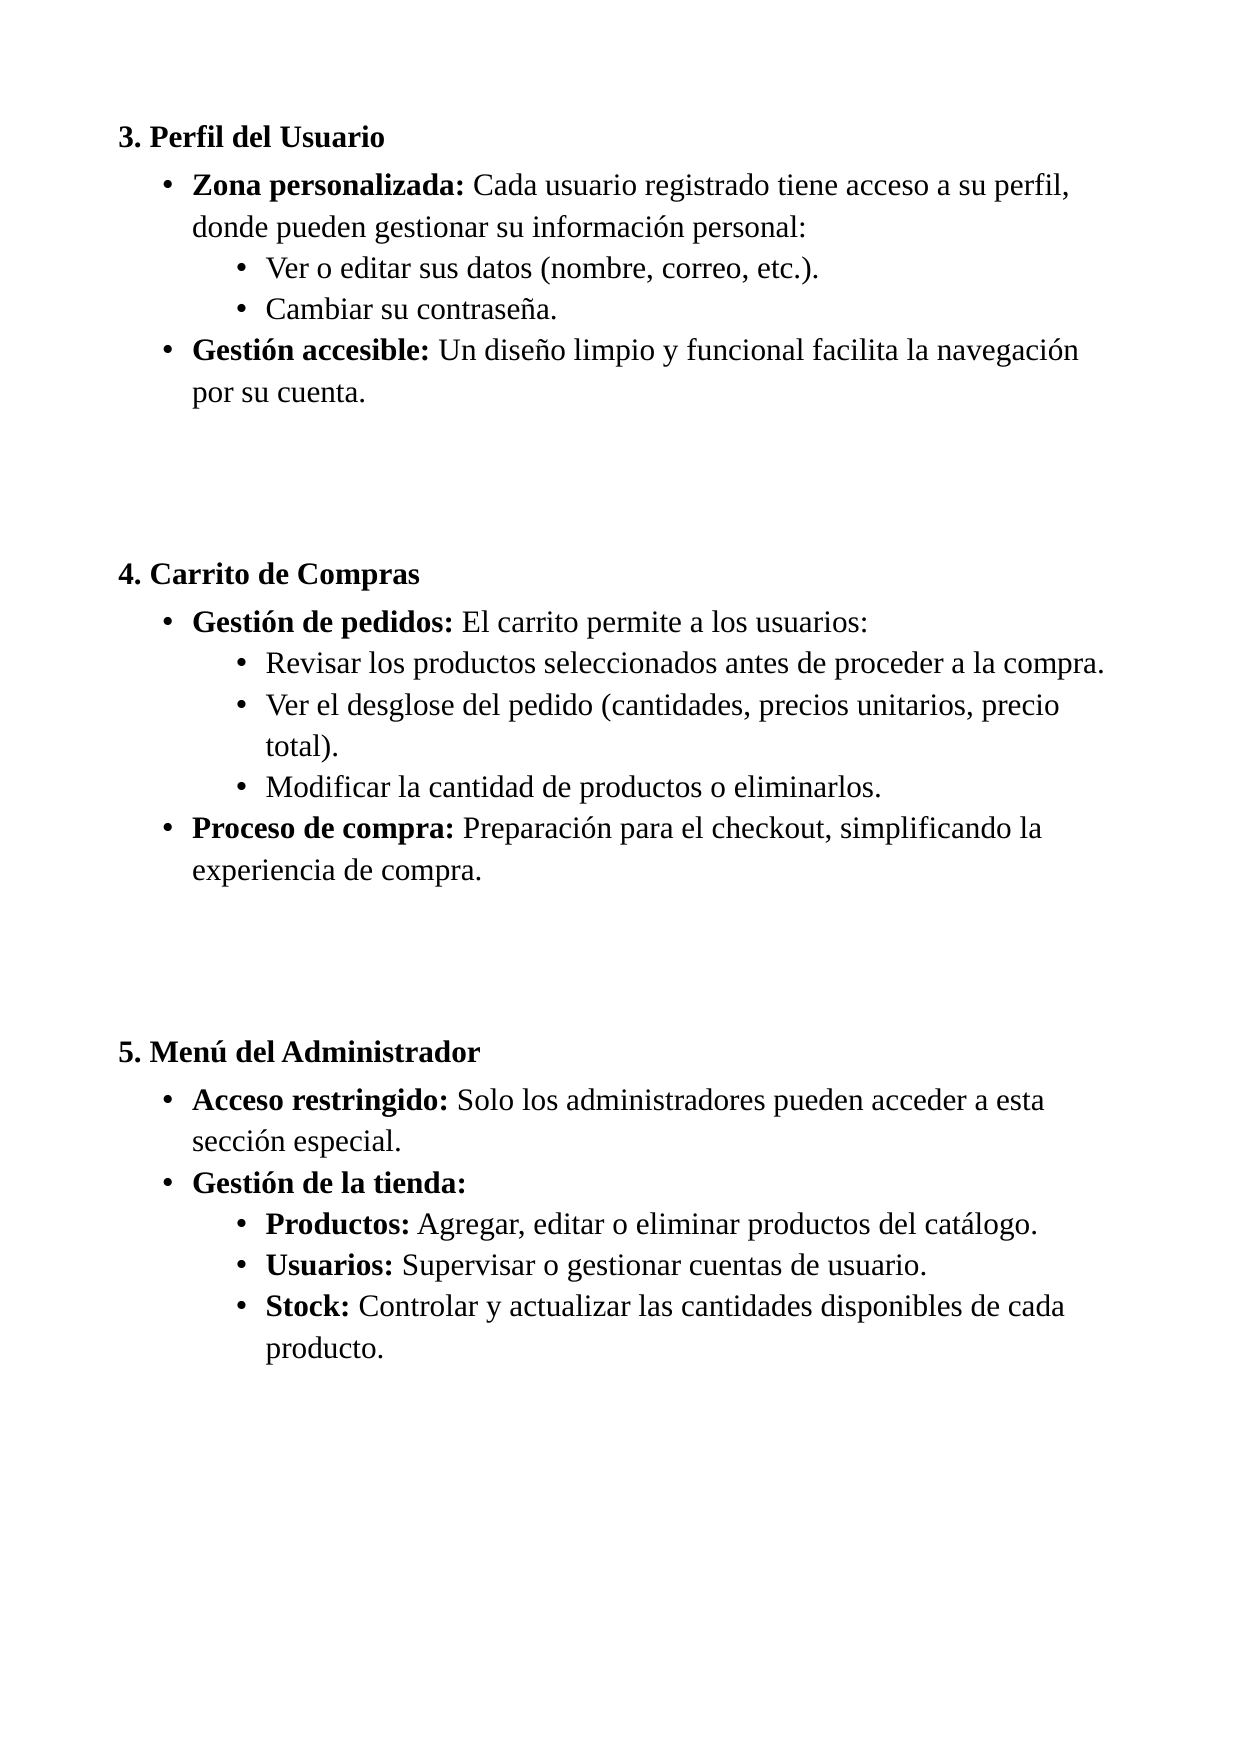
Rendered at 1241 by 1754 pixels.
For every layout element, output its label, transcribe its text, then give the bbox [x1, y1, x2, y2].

list Productos: Agregar, editar o eliminar productos del catálogo. [236, 1205, 1122, 1241]
subtitle 3. Perfil del Usuario [118, 118, 1122, 154]
list Acceso restringido: Solo los administradores pueden acceder a esta sección especial. [162, 1081, 1122, 1158]
list Ver o editar sus datos (nombre, correo, etc.). [236, 249, 1122, 285]
list Usuarios: Supervisar o gestionar cuentas de usuario. [236, 1246, 1122, 1282]
subtitle 4. Carrito de Compras [118, 555, 1122, 591]
list Cambiar su contraseña. [236, 290, 1122, 326]
list Gestión accesible: Un diseño limpio y funcional facilita la navegación por su cuenta. [162, 332, 1122, 409]
list Gestión de pedidos: El carrito permite a los usuarios: [162, 603, 1122, 639]
list Modificar la cantidad de productos o eliminarlos. [236, 768, 1122, 804]
list Ver el desglose del pedido (cantidades, precios unitarios, precio total). [236, 686, 1122, 763]
subtitle 5. Menú del Administrador [118, 1033, 1122, 1069]
list Gestión de la tienda: [162, 1164, 1122, 1200]
list Proceso de compra: Preparación para el checkout, simplificando la experiencia de compra. [162, 809, 1122, 887]
list Stock: Controlar y actualizar las cantidades disponibles de cada producto. [236, 1288, 1122, 1365]
list Revisar los productos seleccionados antes de proceder a la compra. [236, 644, 1122, 681]
list Zona personalizada: Cada usuario registrado tiene acceso a su perfil, donde pueden gestionar su información personal: [162, 167, 1122, 244]
